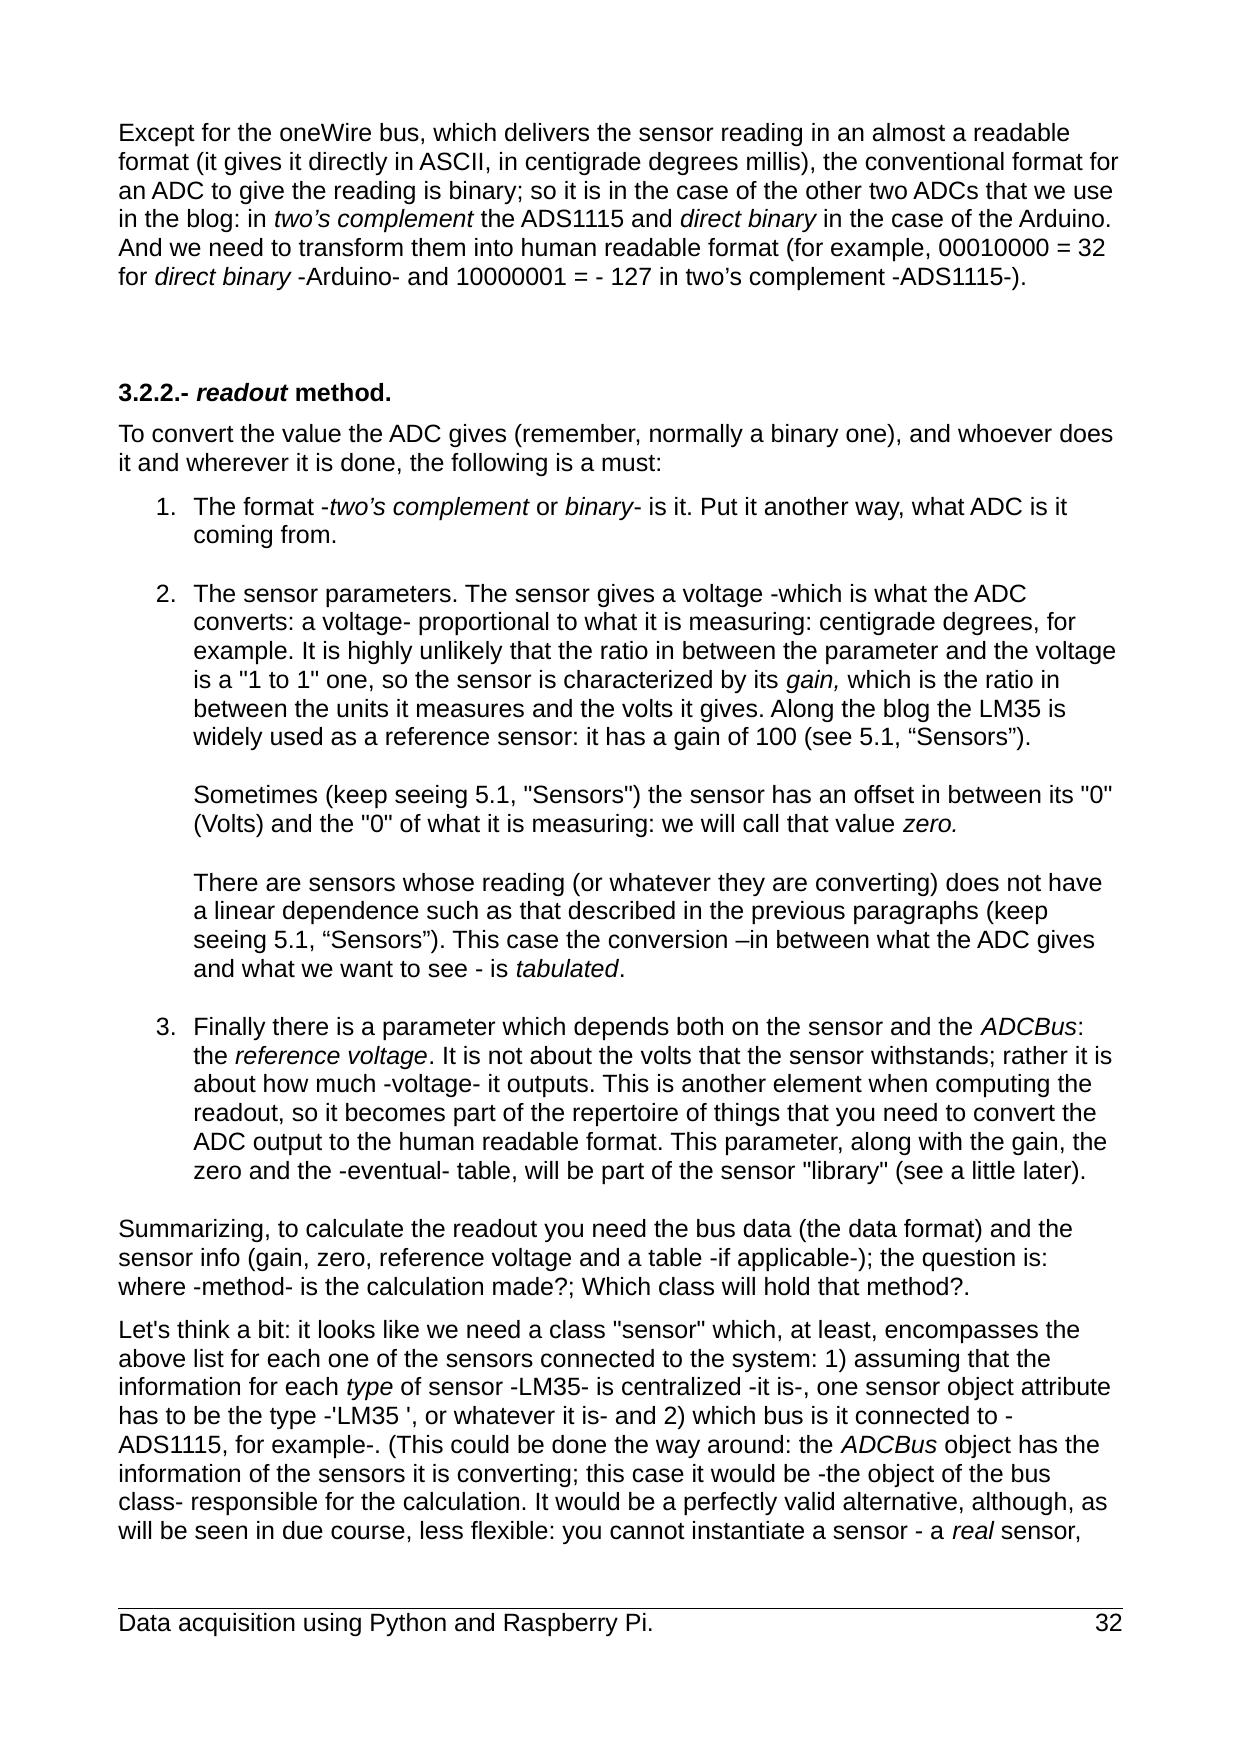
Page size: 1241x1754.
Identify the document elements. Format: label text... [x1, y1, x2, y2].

text Summarizing, to calculate the readout you need the bus data (the data format) and the sensor info (gain, zero, reference voltage and a table -if applicable-); the question is: where -method- is the calculation made?; Which class will hold that method?. [118, 1214, 1122, 1300]
text To convert the value the ADC gives (remember, normally a binary one), and whoever does it and wherever it is done, the following is a must: [118, 419, 1122, 477]
list Sometimes (keep seeing 5.1, "Sensors") the sensor has an offset in between its "0" (Volts) and the "0" of what it is measuring: we will call that value zero. [156, 781, 1122, 838]
list The sensor parameters. The sensor gives a voltage -which is what the ADC converts: a voltage- proportional to what it is measuring: centigrade degrees, for example. It is highly unlikely that the ratio in between the parameter and the voltage is a "1 to 1" one, so the sensor is characterized by its gain, which is the ratio in between the units it measures and the volts it gives. Along the blog the LM35 is widely used as a reference sensor: it has a gain of 100 (see 5.1, “Sensors”). [156, 578, 1122, 751]
list The format -two’s complement or binary- is it. Put it another way, what ADC is it coming from. [156, 492, 1122, 549]
text Except for the oneWire bus, which delivers the sensor reading in an almost a readable format (it gives it directly in ASCII, in centigrade degrees millis), the conventional format for an ADC to give the reading is binary; so it is in the case of the other two ADCs that we use in the blog: in two’s complement the ADS1115 and direct binary in the case of the Arduino. And we need to transform them into human readable format (for example, 00010000 = 32 for direct binary -Arduino- and 10000001 = - 127 in two’s complement -ADS1115-). [118, 118, 1122, 291]
subtitle 3.2.2.- readout method. [118, 378, 1122, 407]
list Finally there is a parameter which depends both on the sensor and the ADCBus: the reference voltage. It is not about the volts that the sensor withstands; rather it is about how much -voltage- it outputs. This is another element when computing the readout, so it becomes part of the repertoire of things that you need to convert the ADC output to the human readable format. This parameter, along with the gain, the zero and the -eventual- table, will be part of the sensor "library" (see a little later). [156, 1012, 1122, 1184]
list There are sensors whose reading (or whatever they are converting) does not have a linear dependence such as that described in the previous paragraphs (keep seeing 5.1, “Sensors”). This case the conversion –in between what the ADC gives and what we want to see - is tabulated. [156, 867, 1122, 982]
text Let's think a bit: it looks like we need a class "sensor" which, at least, encompasses the above list for each one of the sensors connected to the system: 1) assuming that the information for each type of sensor -LM35- is centralized -it is-, one sensor object attribute has to be the type -'LM35 ', or whatever it is- and 2) which bus is it connected to -ADS1115, for example-. (This could be done the way around: the ADCBus object has the information of the sensors it is converting; this case it would be -the object of the bus class- responsible for the calculation. It would be a perfectly valid alternative, although, as will be seen in due course, less flexible: you cannot instantiate a sensor - a real sensor, [118, 1315, 1122, 1545]
